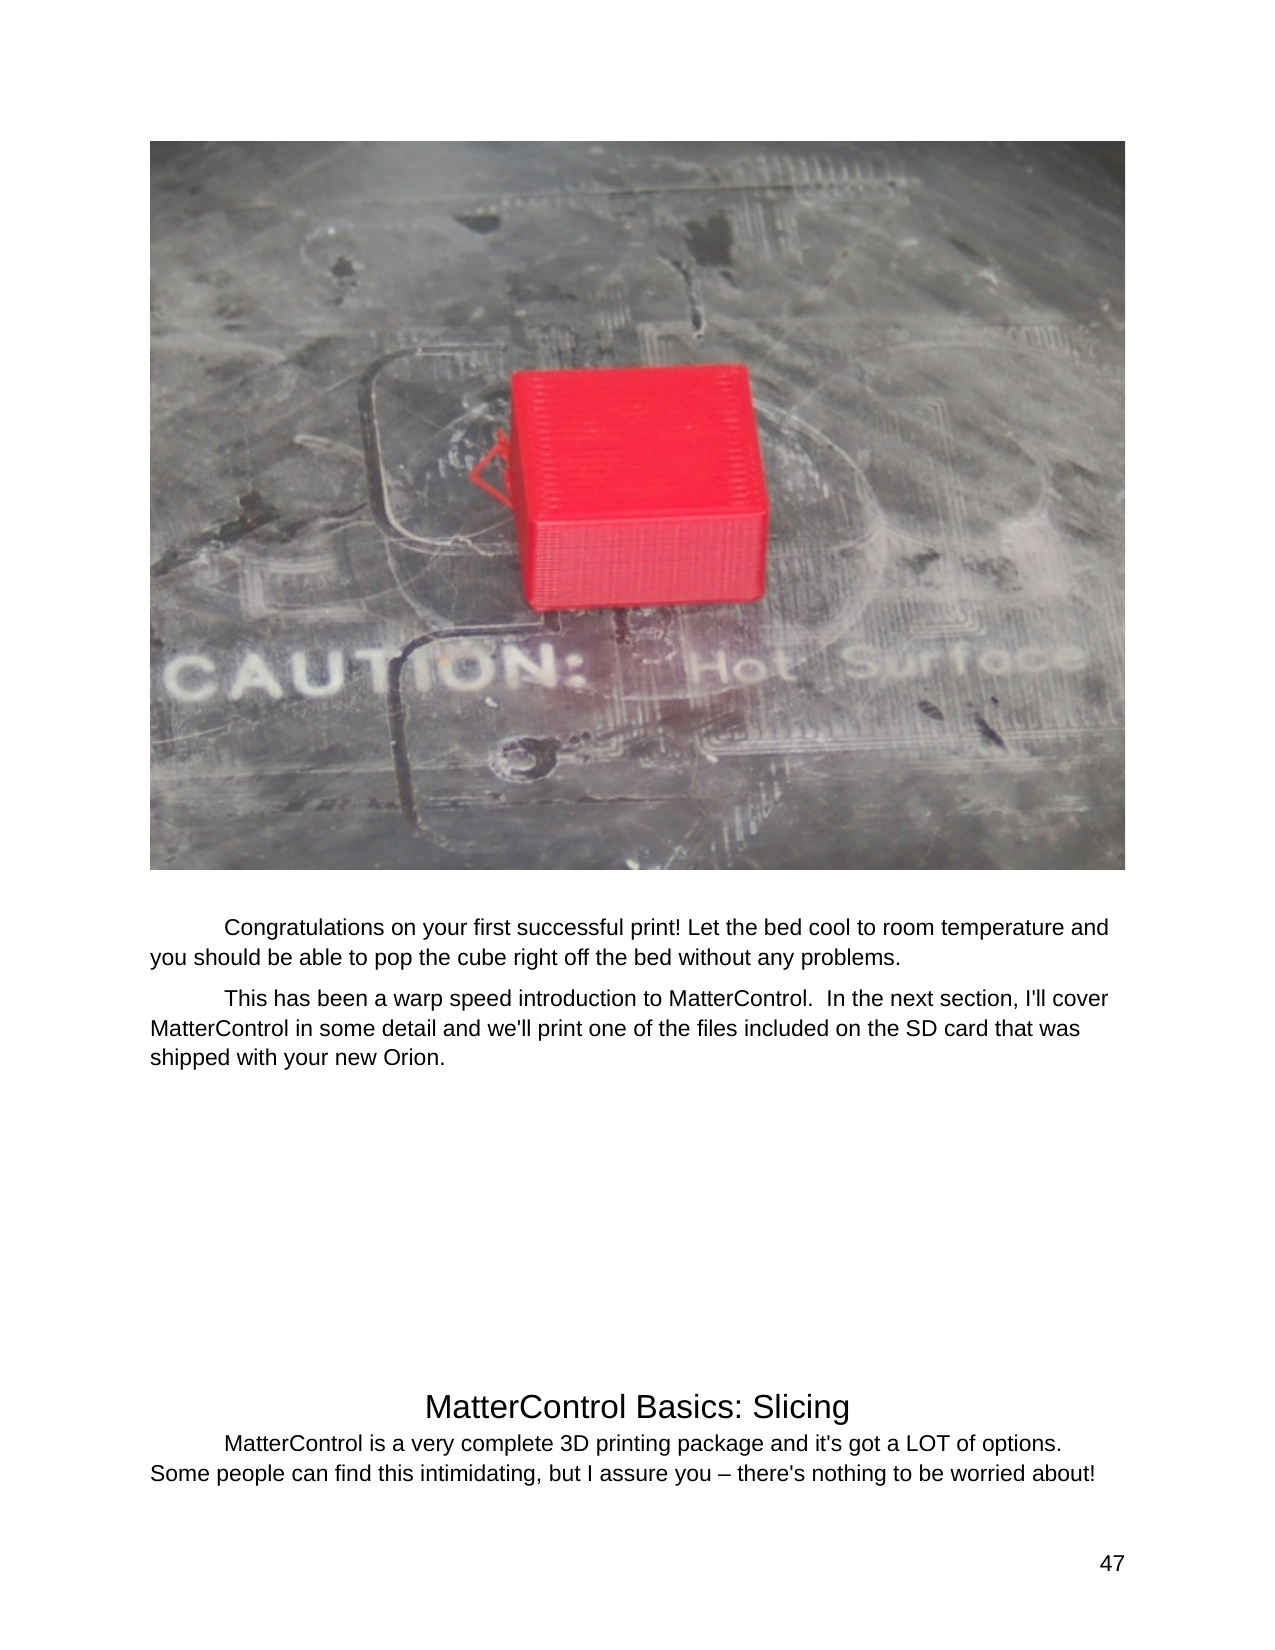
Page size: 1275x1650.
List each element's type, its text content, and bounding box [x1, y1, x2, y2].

picture [150, 141, 1125, 870]
text MatterControl is a very complete 3D printing package and it's got a LOT of options. Some people can find this intimidating, but I assure you – there's nothing to be worried about! [150, 1431, 1125, 1486]
subtitle MatterControl Basics: Slicing [150, 1388, 1125, 1426]
text Congratulations on your first successful print! Let the bed cool to room temperature and you should be able to pop the cube right off the bed without any problems. [150, 915, 1125, 970]
text This has been a warp speed introduction to MatterControl. In the next section, I'll cover MatterControl in some detail and we'll print one of the files included on the SD card that was shipped with your new Orion. [150, 986, 1125, 1071]
